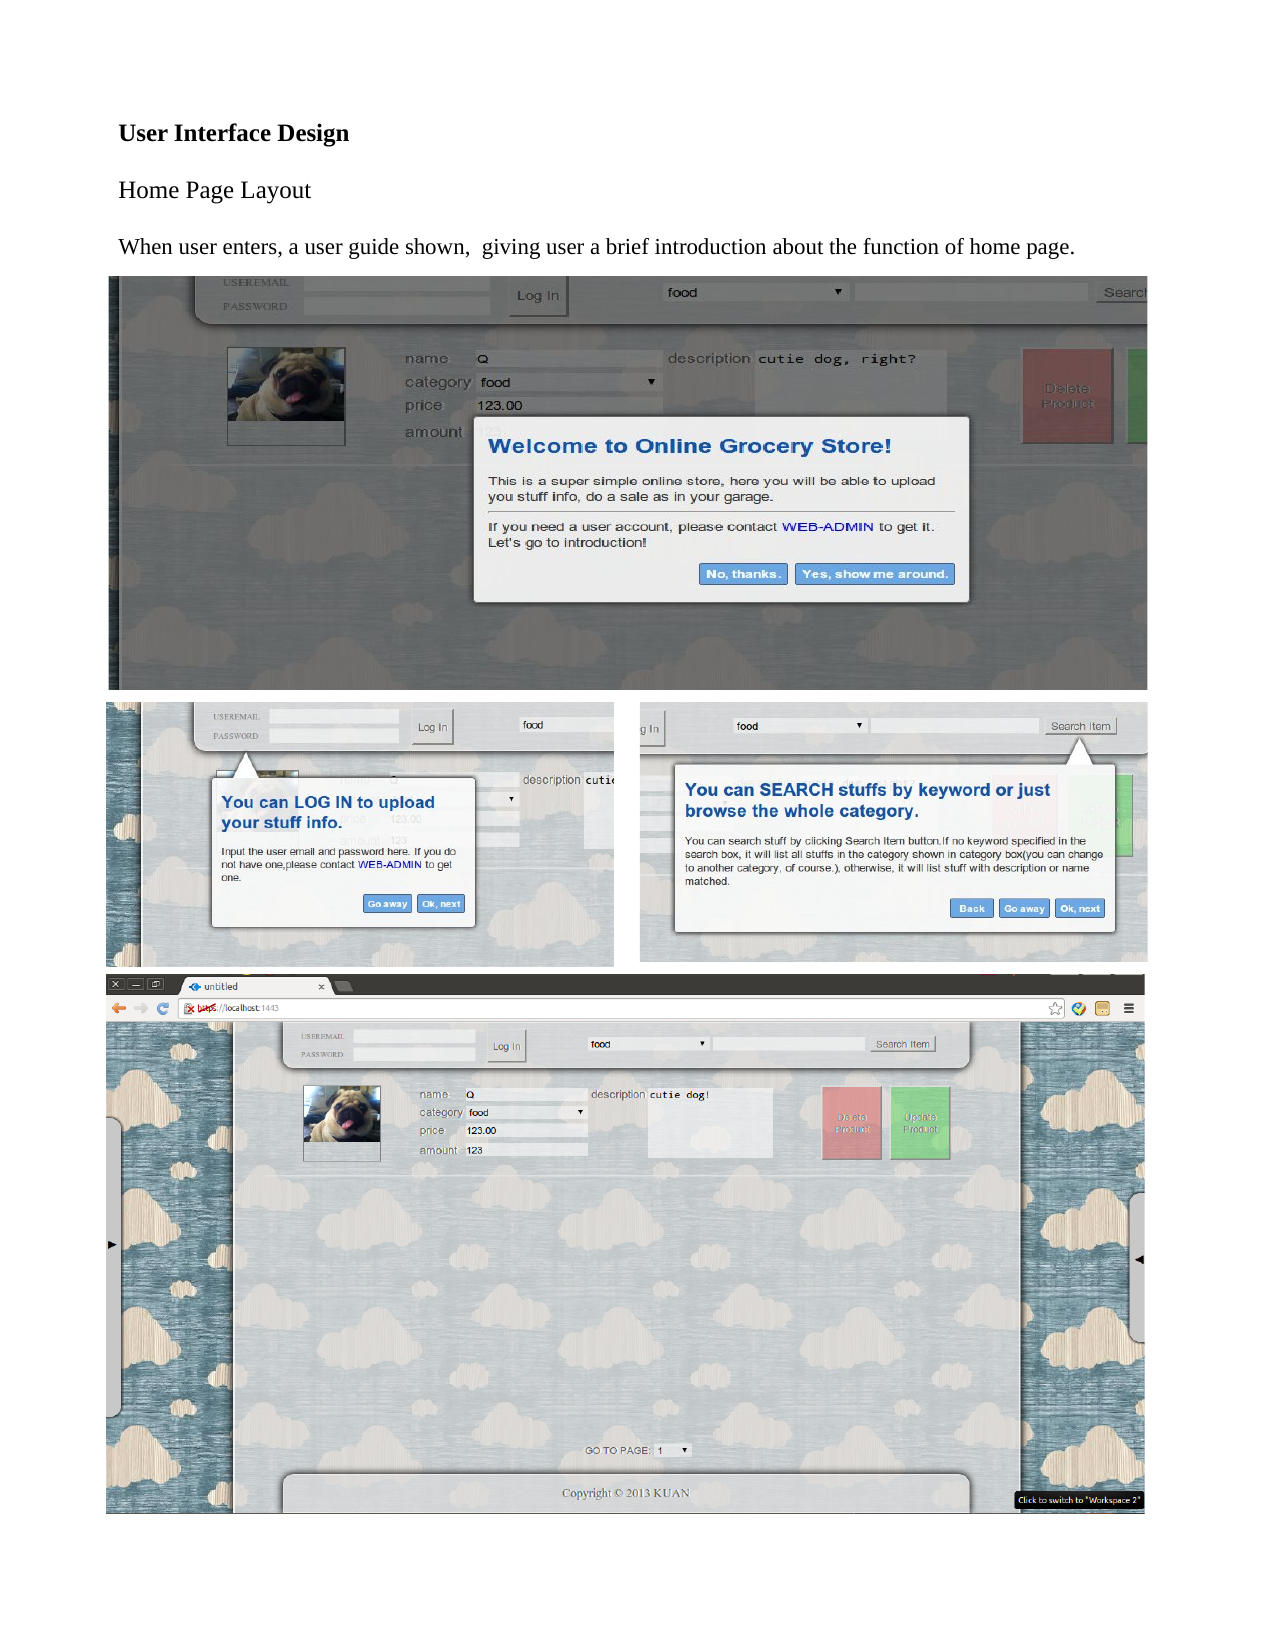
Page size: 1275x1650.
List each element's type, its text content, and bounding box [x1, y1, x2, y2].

text When user enters, a user guide shown, giving user a brief introduction about the function of home page. [118, 233, 1157, 259]
picture [108, 276, 1148, 690]
picture [106, 974, 1145, 1514]
picture [639, 702, 1148, 962]
text Home Page Layout [118, 176, 1157, 204]
text User Interface Design [118, 118, 1157, 147]
picture [106, 702, 614, 967]
